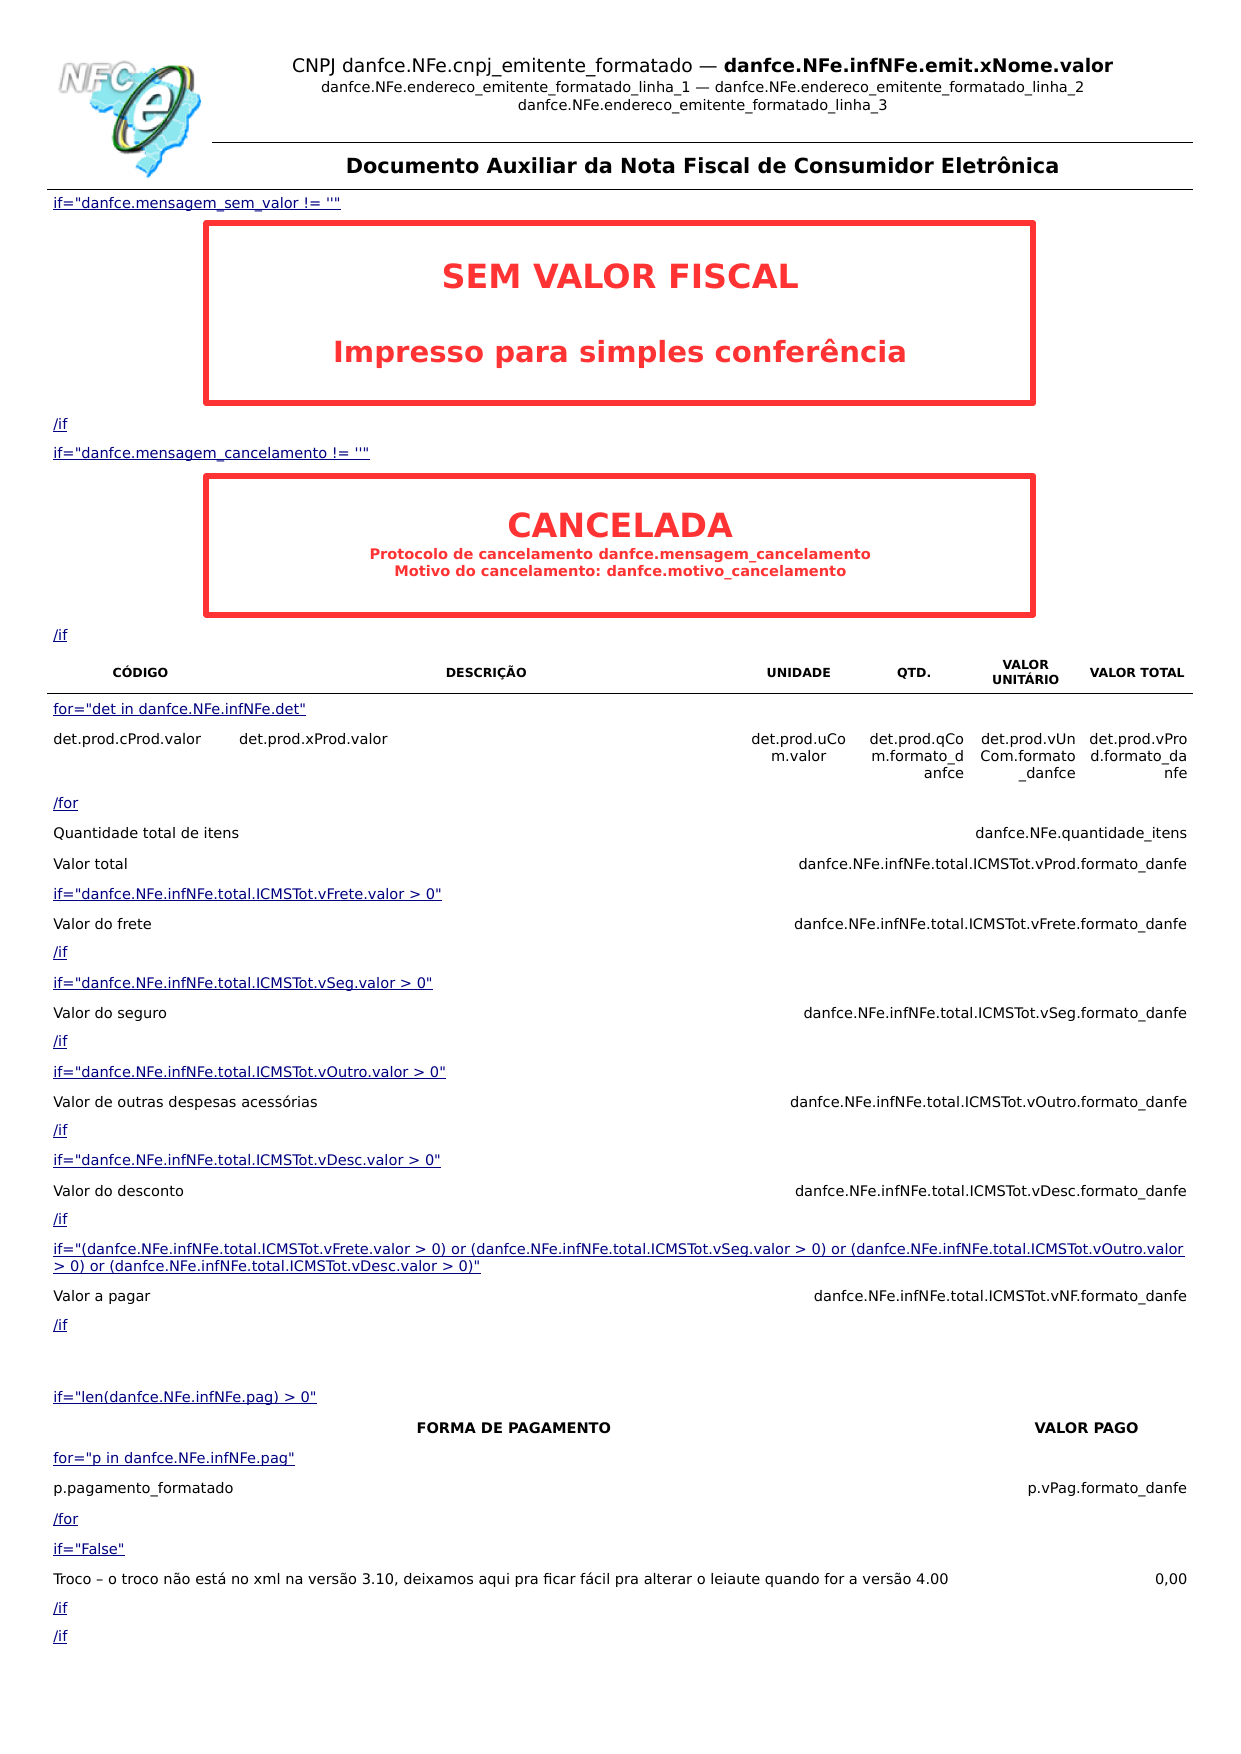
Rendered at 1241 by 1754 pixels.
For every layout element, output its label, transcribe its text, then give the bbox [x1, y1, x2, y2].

table_cell /if [47, 1311, 1193, 1339]
table_cell p.vPag.formato_danfe [980, 1473, 1193, 1503]
table_cell Valor do seguro [47, 997, 621, 1027]
table_header QTD. [858, 650, 970, 693]
table_cell if="False" [47, 1533, 1193, 1563]
table_cell Valor de outras despesas acessórias [47, 1086, 621, 1116]
table_cell for="p in danfce.NFe.infNFe.pag" [47, 1443, 1193, 1473]
table_header if="len(danfce.NFe.infNFe.pag) > 0" [47, 1381, 1193, 1411]
table_header Quantidade total de itens [47, 818, 621, 848]
table_cell if="danfce.NFe.infNFe.total.ICMSTot.vFrete.valor > 0" [47, 878, 1193, 908]
table_cell danfce.NFe.infNFe.total.ICMSTot.vOutro.formato_danfe [621, 1086, 1193, 1116]
table_cell /if [47, 1028, 1193, 1056]
table_cell Valor do desconto [47, 1175, 621, 1205]
table_cell 0,00 [980, 1564, 1193, 1594]
table_cell det.prod.qCom.formato_danfce [858, 724, 970, 788]
table_header VALOR UNITÁRIO [970, 650, 1081, 693]
table_cell /if [47, 939, 1193, 967]
table_cell danfce.NFe.infNFe.total.ICMSTot.vDesc.formato_danfe [621, 1175, 1193, 1205]
table_cell /for [47, 788, 1193, 818]
table_header UNIDADE [739, 650, 858, 693]
table_cell /if [47, 1116, 1193, 1145]
table_cell Valor do frete [47, 909, 621, 939]
table_cell det.prod.xProd.valor [233, 724, 739, 788]
table_header for="det in danfce.NFe.infNFe.det" [47, 694, 1193, 723]
table_cell if="danfce.NFe.infNFe.total.ICMSTot.vDesc.valor > 0" [47, 1145, 1193, 1175]
table_cell det.prod.uCom.valor [739, 724, 858, 788]
table_cell /if [47, 1622, 1193, 1651]
table_cell if="(danfce.NFe.infNFe.total.ICMSTot.vFrete.valor > 0) or (danfce.NFe.infNFe.total.ICMSTot.vSeg.valor > 0) or (danfce.NFe.infNFe.total.ICMSTot.vOutro.valor > 0) or (danfce.NFe.infNFe.total.ICMSTot.vDesc.valor > 0)" [47, 1234, 1193, 1281]
table_cell FORMA DE PAGAMENTO [47, 1411, 980, 1443]
table_cell det.prod.cProd.valor [47, 724, 233, 788]
table_cell danfce.NFe.infNFe.total.ICMSTot.vNF.formato_danfe [621, 1281, 1193, 1311]
table_header VALOR TOTAL [1081, 650, 1193, 693]
table_cell det.prod.vProd.formato_danfe [1081, 724, 1193, 788]
table_cell /if [47, 1594, 1193, 1622]
table_cell Troco – o troco não está no xml na versão 3.10, deixamos aqui pra ficar fácil pra alterar o leiaute quando for a versão 4.00 [47, 1564, 980, 1594]
table_header DESCRIÇÃO [233, 650, 739, 693]
table_header danfce.NFe.quantidade_itens [621, 818, 1193, 848]
table_cell p.pagamento_formatado [47, 1473, 980, 1503]
table_cell /if [47, 1205, 1193, 1234]
table_cell /for [47, 1503, 1193, 1533]
picture [58, 60, 202, 179]
table_cell Valor a pagar [47, 1281, 621, 1311]
table_cell danfce.NFe.infNFe.total.ICMSTot.vProd.formato_danfe [621, 848, 1193, 878]
table_cell det.prod.vUnCom.formato_danfce [970, 724, 1081, 788]
table_cell VALOR PAGO [980, 1411, 1193, 1443]
table_cell if="danfce.NFe.infNFe.total.ICMSTot.vOutro.valor > 0" [47, 1056, 1193, 1086]
table_header CÓDIGO [47, 650, 233, 693]
table_cell if="danfce.NFe.infNFe.total.ICMSTot.vSeg.valor > 0" [47, 967, 1193, 997]
table_cell danfce.NFe.infNFe.total.ICMSTot.vFrete.formato_danfe [621, 909, 1193, 939]
table_cell Valor total [47, 848, 621, 878]
table_cell danfce.NFe.infNFe.total.ICMSTot.vSeg.formato_danfe [621, 997, 1193, 1027]
